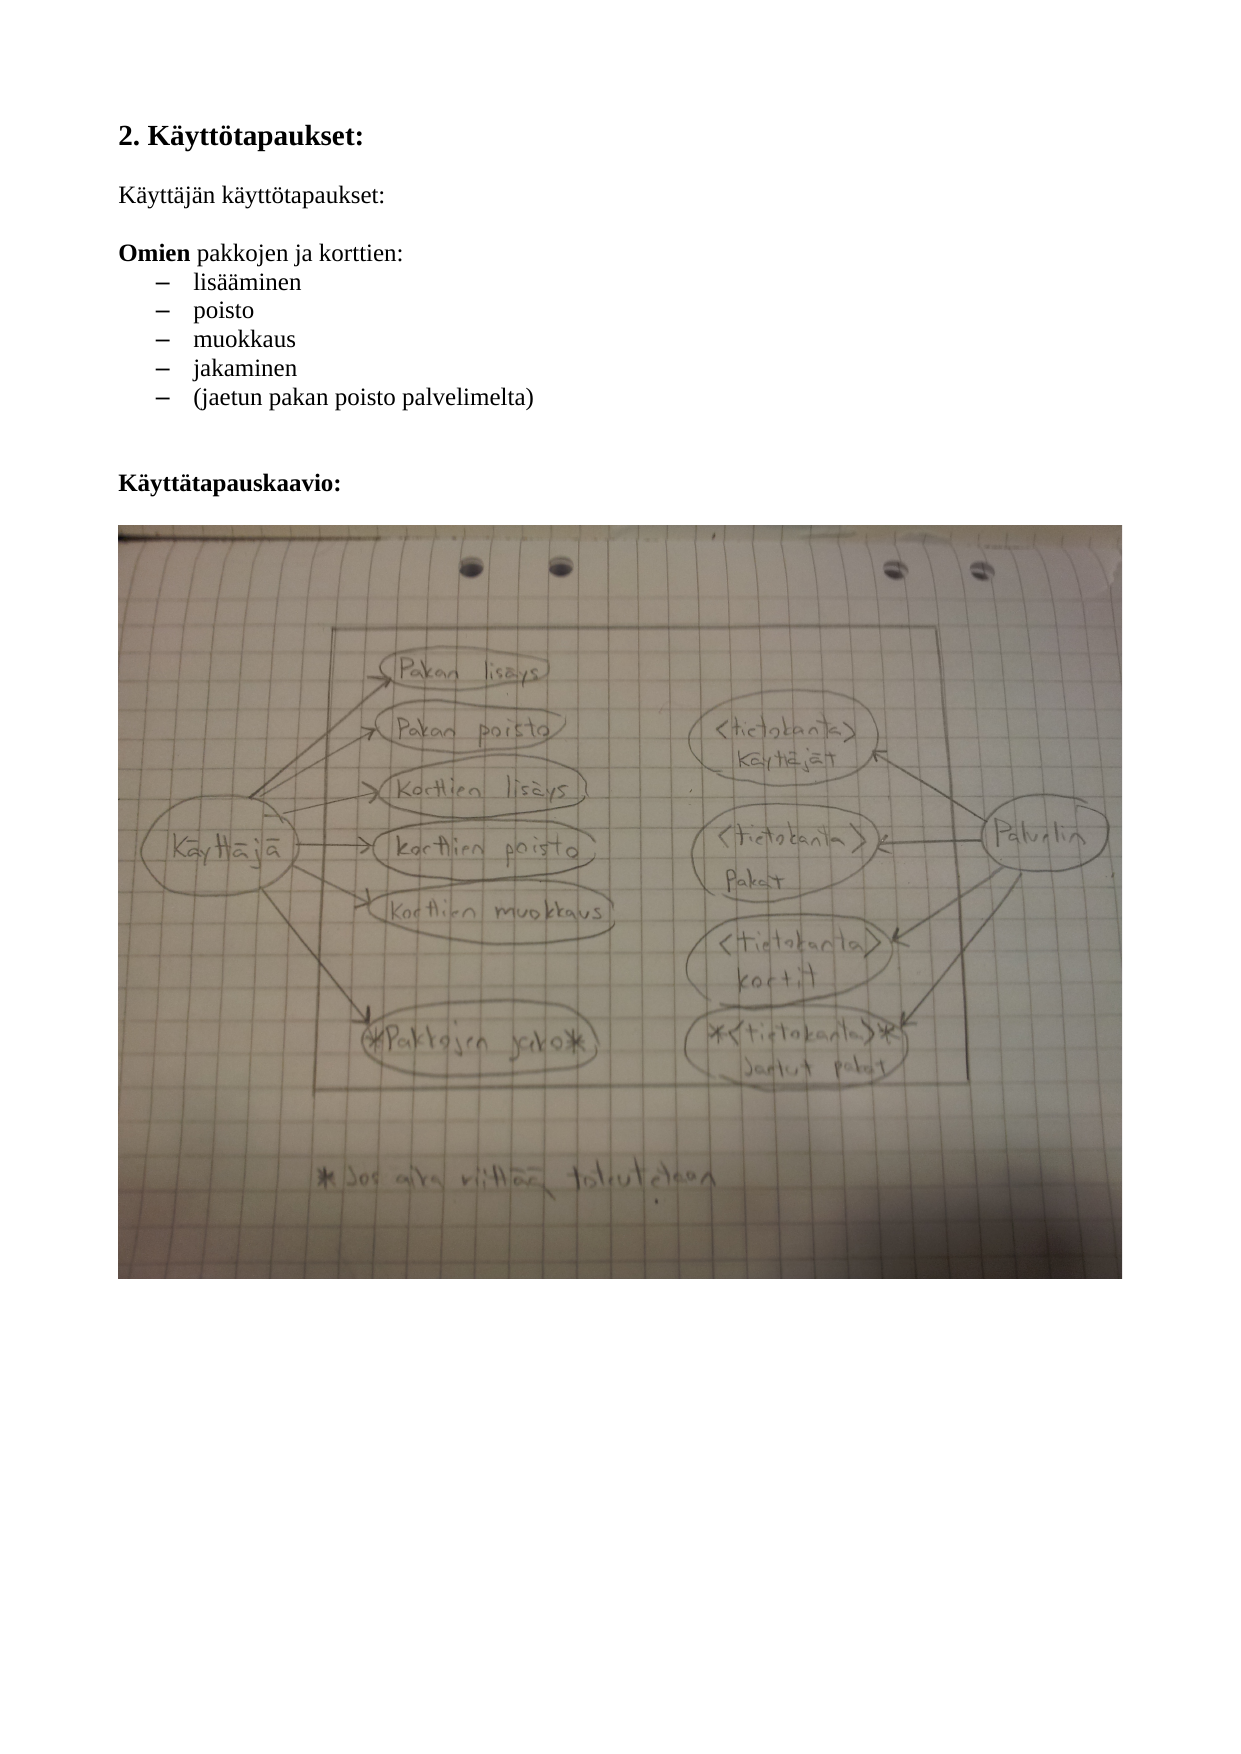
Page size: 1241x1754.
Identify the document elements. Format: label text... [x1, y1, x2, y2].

list (jaetun pakan poisto palvelimelta) [156, 382, 1122, 410]
text Omien pakkojen ja korttien: [118, 238, 1122, 267]
text 2. Käyttötapaukset: [118, 118, 1122, 152]
list muokkaus [156, 324, 1122, 353]
list poisto [156, 295, 1122, 324]
picture [118, 525, 1123, 1279]
list jakaminen [156, 353, 1122, 382]
text Käyttätapauskaavio: [118, 468, 1122, 497]
list lisääminen [156, 267, 1122, 295]
text Käyttäjän käyttötapaukset: [118, 180, 1122, 209]
